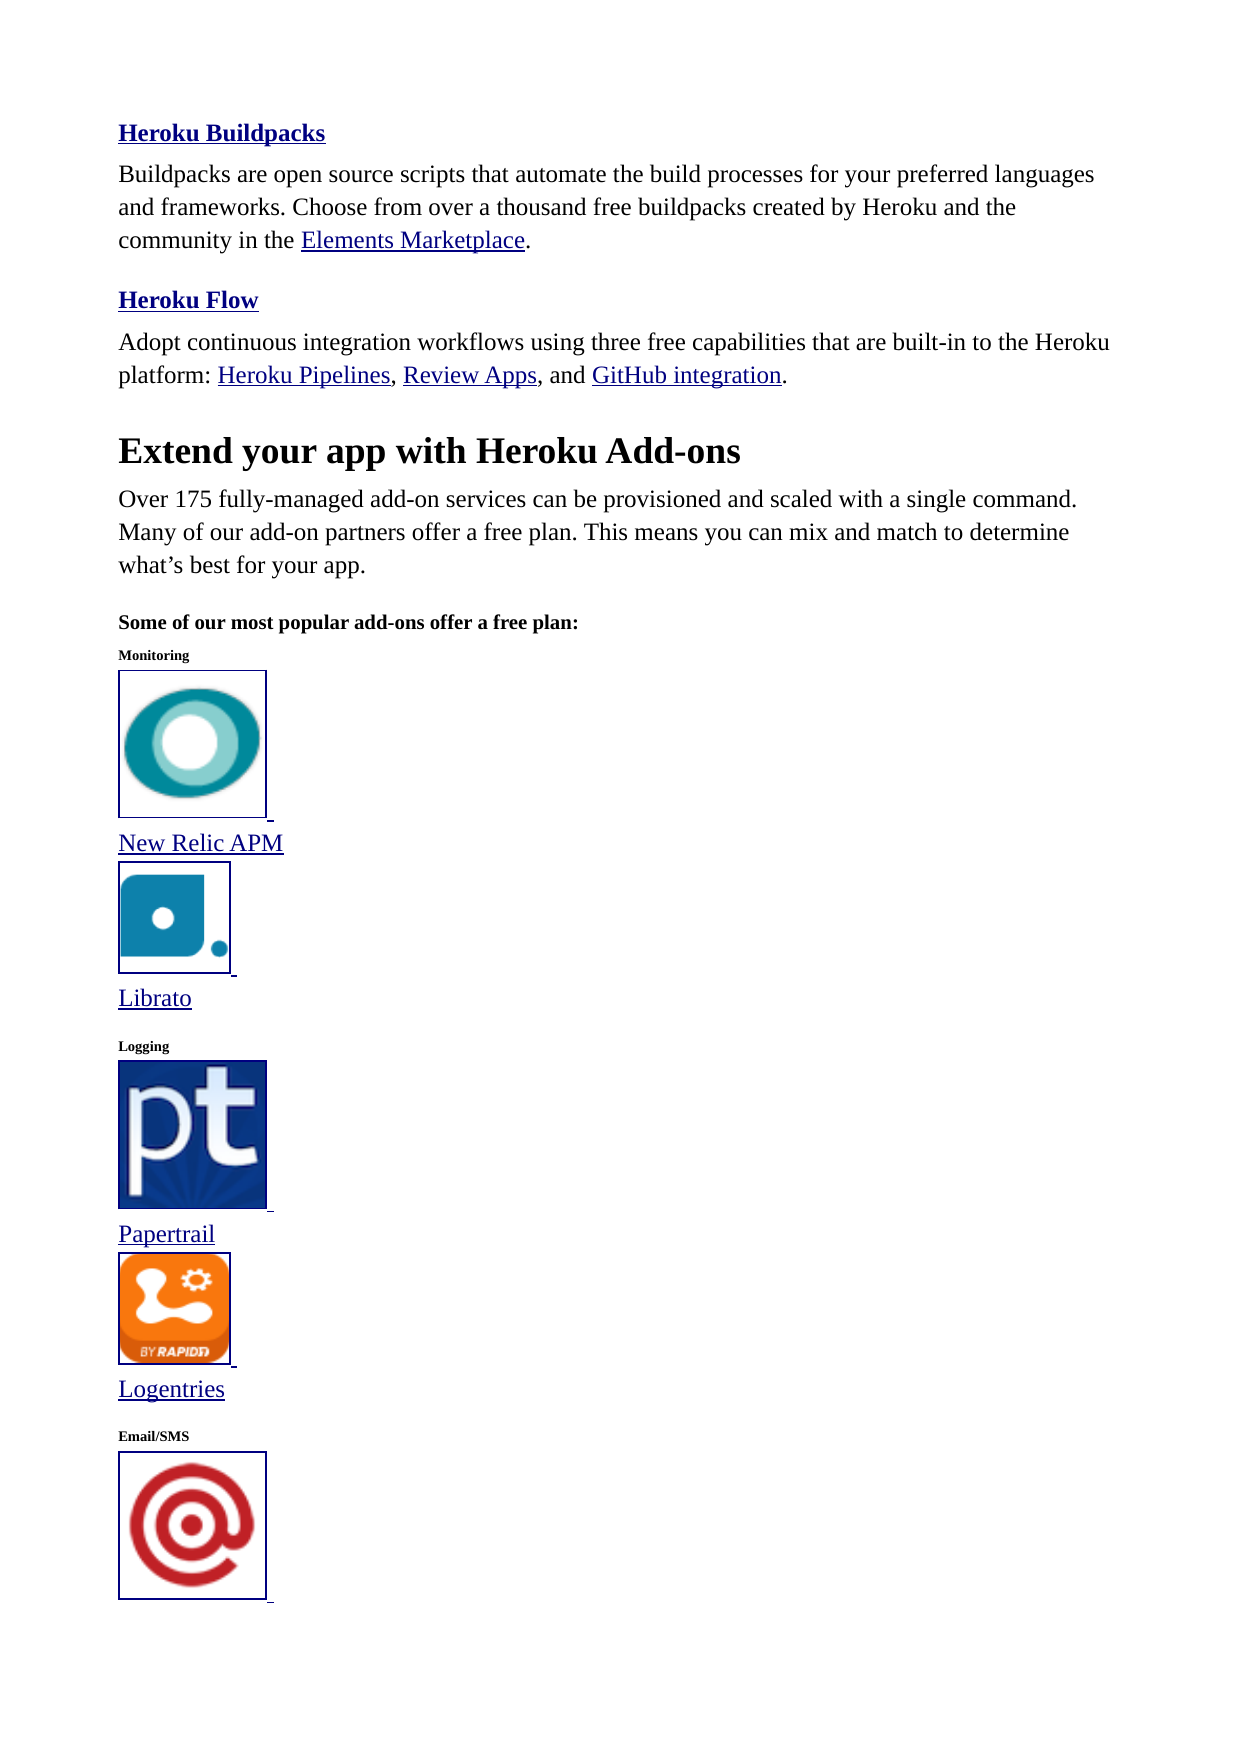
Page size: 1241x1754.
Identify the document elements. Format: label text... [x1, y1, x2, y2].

text New Relic APM [118, 828, 1122, 857]
text Buildpacks are open source scripts that automate the build processes for your preferred languages and frameworks. Choose from over a thousand free buildpacks created by Heroku and the community in the Elements Marketplace. [118, 159, 1122, 254]
subtitle Some of our most popular add-ons offer a free plan: [118, 610, 1122, 634]
text Papertrail [118, 1219, 1122, 1248]
subtitle Monitoring [118, 647, 1122, 663]
picture [120, 1254, 229, 1363]
picture [152, 906, 174, 930]
picture [120, 1453, 265, 1598]
subtitle Logging [118, 1037, 1122, 1054]
picture [120, 863, 229, 972]
text Logentries [118, 1374, 1122, 1403]
picture [120, 1062, 265, 1208]
subtitle Extend your app with Heroku Add-ons [118, 428, 1122, 471]
text Adopt continuous integration workflows using three free capabilities that are built-in to the Heroku platform: Heroku Pipelines, Review Apps, and GitHub integration. [118, 327, 1122, 388]
subtitle Heroku Flow [118, 286, 1122, 314]
subtitle Email/SMS [118, 1428, 1122, 1445]
text Over 175 fully-managed add-on services can be provisioned and scaled with a single command. Many of our add-on partners offer a free plan. This means you can mix and match to determine what’s best for your app. [118, 484, 1122, 579]
picture [120, 671, 265, 817]
text Librato [118, 983, 1122, 1012]
subtitle Heroku Buildpacks [118, 118, 1122, 147]
